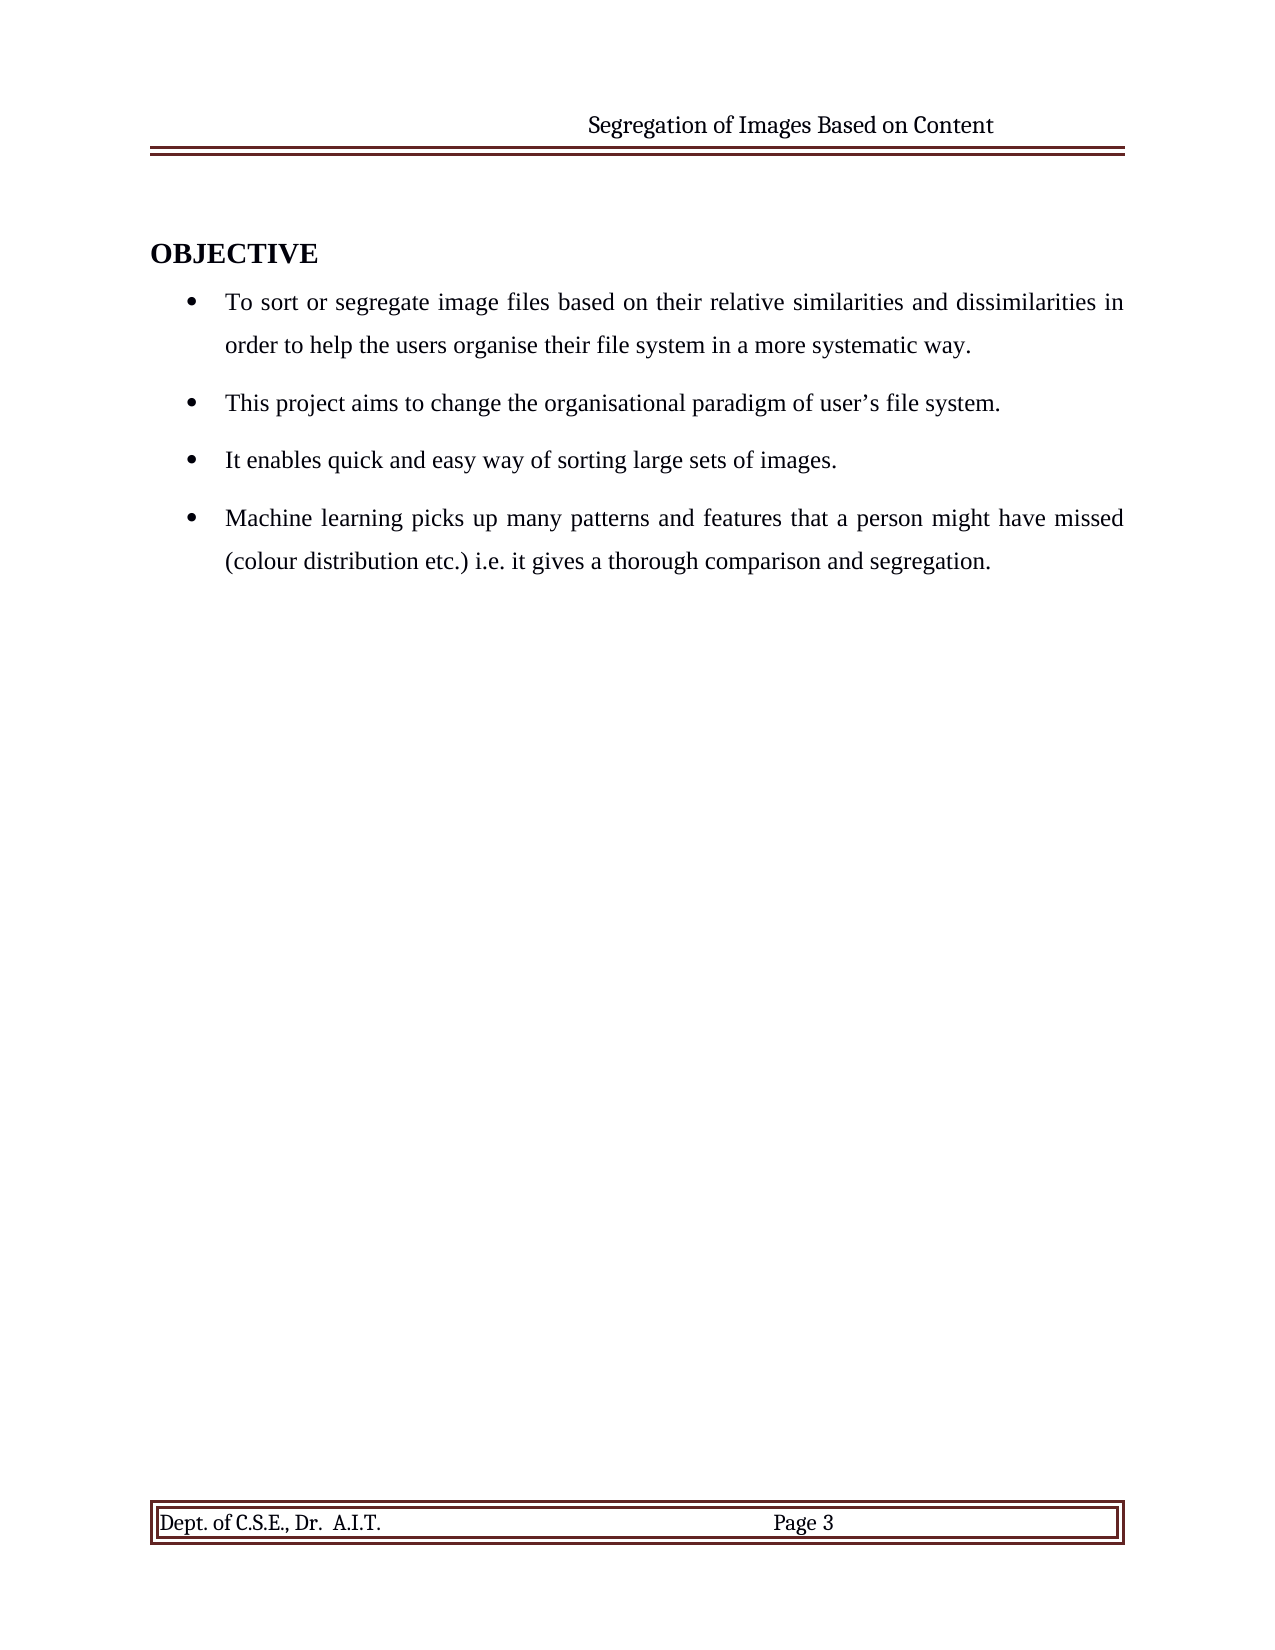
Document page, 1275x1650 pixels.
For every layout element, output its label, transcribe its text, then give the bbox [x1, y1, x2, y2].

list To sort or segregate image files based on their relative similarities and dissimilarities in order to help the users organise their file system in a more systematic way. [187, 287, 1125, 359]
list It enables quick and easy way of sorting large sets of images. [187, 446, 1125, 474]
text OBJECTIVE [150, 237, 1125, 270]
list This project aims to change the organisational paradigm of user’s file system. [187, 388, 1125, 417]
list Machine learning picks up many patterns and features that a person might have missed (colour distribution etc.) i.e. it gives a thorough comparison and segregation. [187, 503, 1125, 575]
